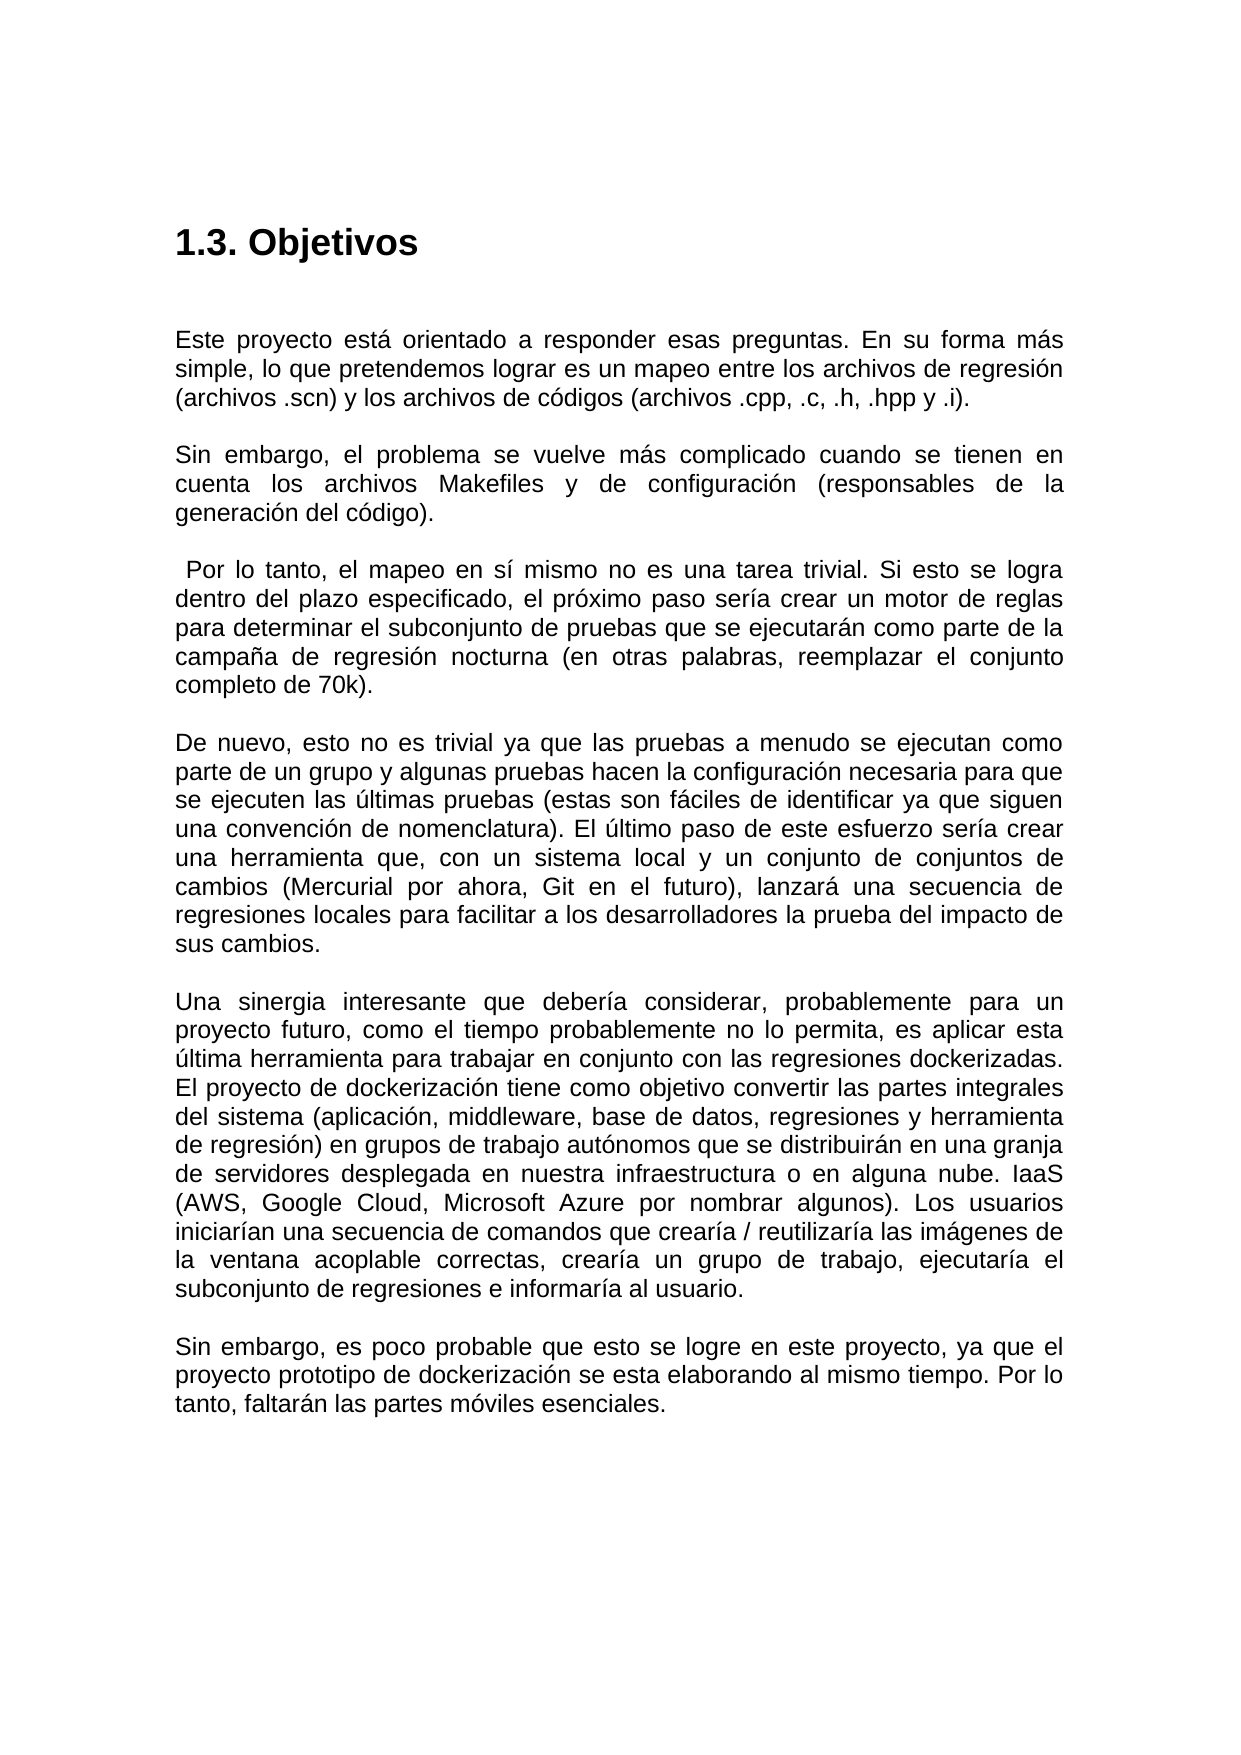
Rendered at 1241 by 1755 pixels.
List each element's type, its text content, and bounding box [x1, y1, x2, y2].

text Este proyecto está orientado a responder esas preguntas. En su forma más simple, lo que pretendemos lograr es un mapeo entre los archivos de regresión (archivos .scn) y los archivos de códigos (archivos .cpp, .c, .h, .hpp y .i). [175, 325, 1065, 412]
text Sin embargo, el problema se vuelve más complicado cuando se tienen en cuenta los archivos Makefiles y de configuración (responsables de la generación del código). [175, 440, 1065, 527]
text 1.3. Objetivos [175, 220, 1065, 263]
text Sin embargo, es poco probable que esto se logre en este proyecto, ya que el proyecto prototipo de dockerización se esta elaborando al mismo tiempo. Por lo tanto, faltarán las partes móviles esenciales. [175, 1332, 1065, 1418]
text Una sinergia interesante que debería considerar, probablemente para un proyecto futuro, como el tiempo probablemente no lo permita, es aplicar esta última herramienta para trabajar en conjunto con las regresiones dockerizadas. El proyecto de dockerización tiene como objetivo convertir las partes integrales del sistema (aplicación, middleware, base de datos, regresiones y herramienta de regresión) en grupos de trabajo autónomos que se distribuirán en una granja de servidores desplegada en nuestra infraestructura o en alguna nube. IaaS (AWS, Google Cloud, Microsoft Azure por nombrar algunos). Los usuarios iniciarían una secuencia de comandos que crearía / reutilizaría las imágenes de la ventana acoplable correctas, crearía un grupo de trabajo, ejecutaría el subconjunto de regresiones e informaría al usuario. [175, 987, 1065, 1303]
text Por lo tanto, el mapeo en sí mismo no es una tarea trivial. Si esto se logra dentro del plazo especificado, el próximo paso sería crear un motor de reglas para determinar el subconjunto de pruebas que se ejecutarán como parte de la campaña de regresión nocturna (en otras palabras, reemplazar el conjunto completo de 70k). [175, 555, 1065, 699]
text De nuevo, esto no es trivial ya que las pruebas a menudo se ejecutan como parte de un grupo y algunas pruebas hacen la configuración necesaria para que se ejecuten las últimas pruebas (estas son fáciles de identificar ya que siguen una convención de nomenclatura). El último paso de este esfuerzo sería crear una herramienta que, con un sistema local y un conjunto de conjuntos de cambios (Mercurial por ahora, Git en el futuro), lanzará una secuencia de regresiones locales para facilitar a los desarrolladores la prueba del impacto de sus cambios. [175, 728, 1065, 958]
